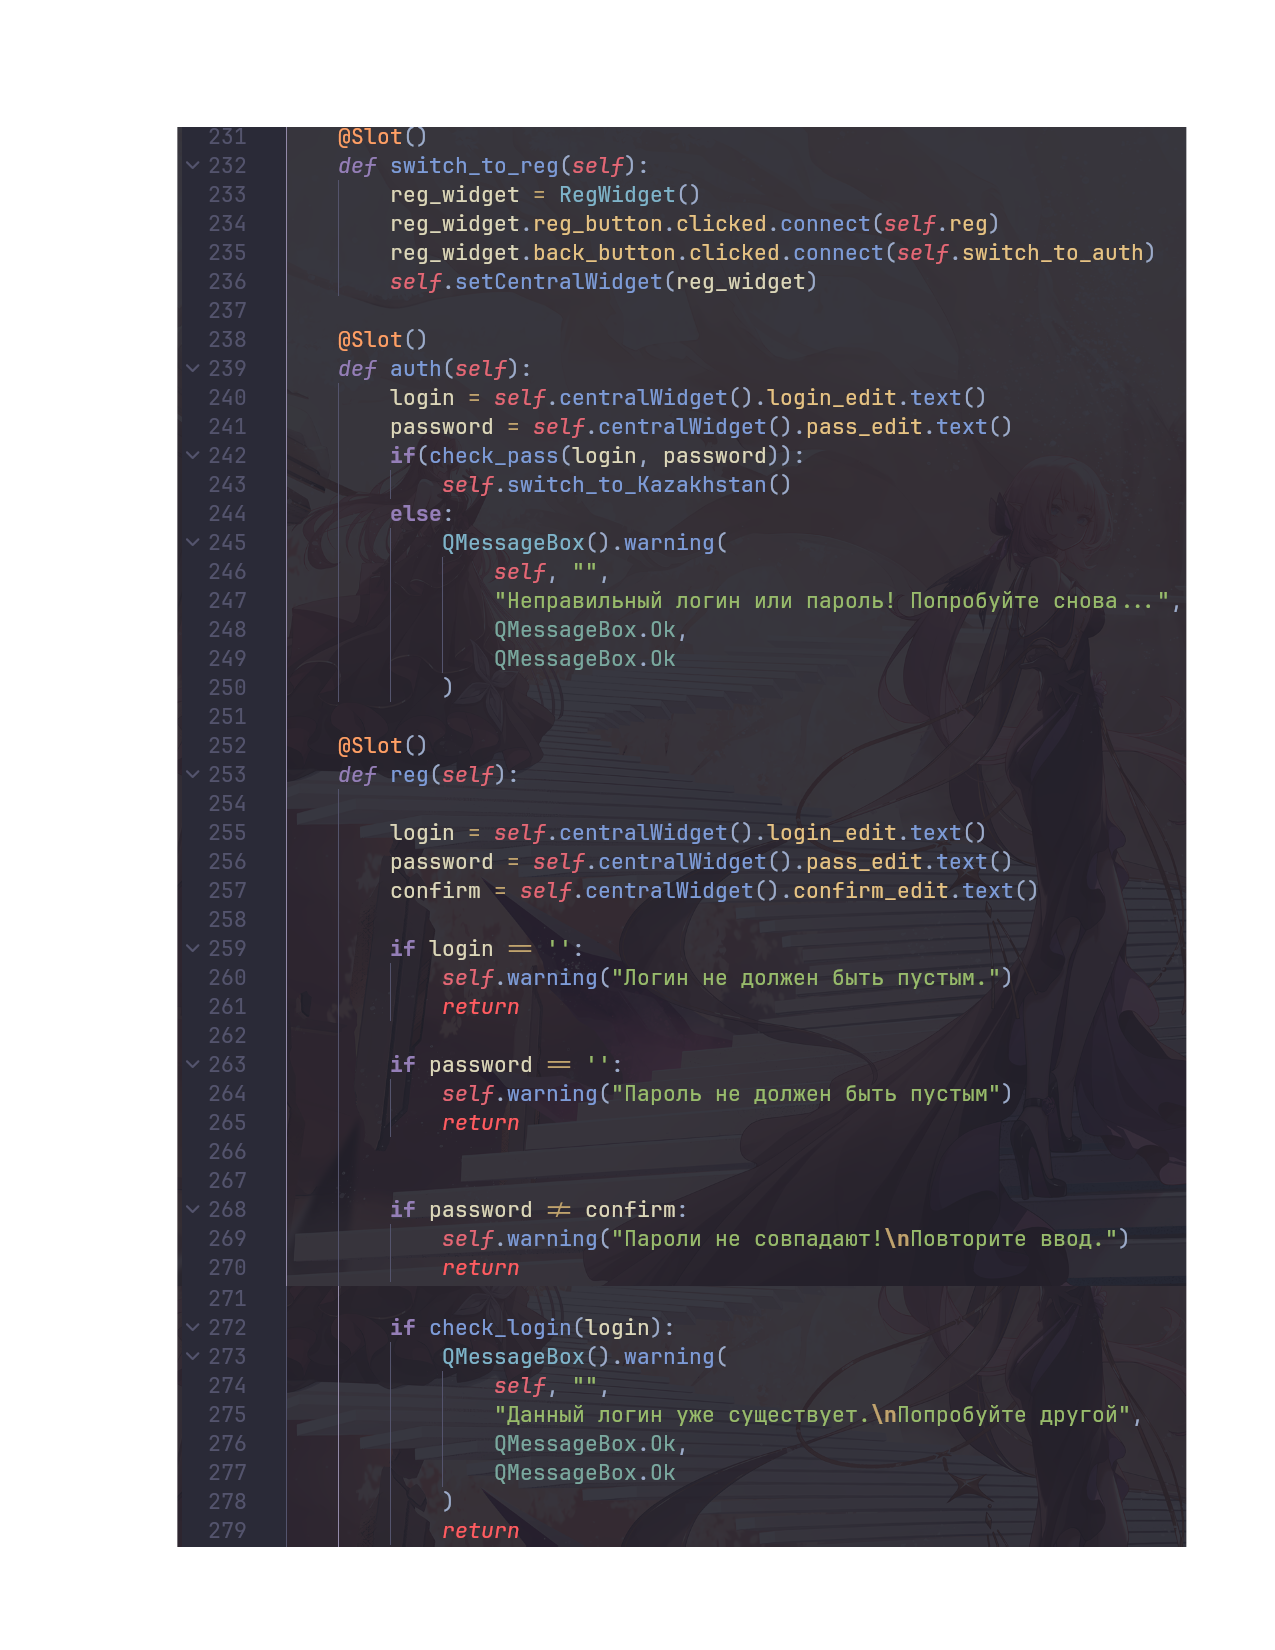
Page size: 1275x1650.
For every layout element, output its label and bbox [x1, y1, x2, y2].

picture [177, 127, 1187, 1547]
